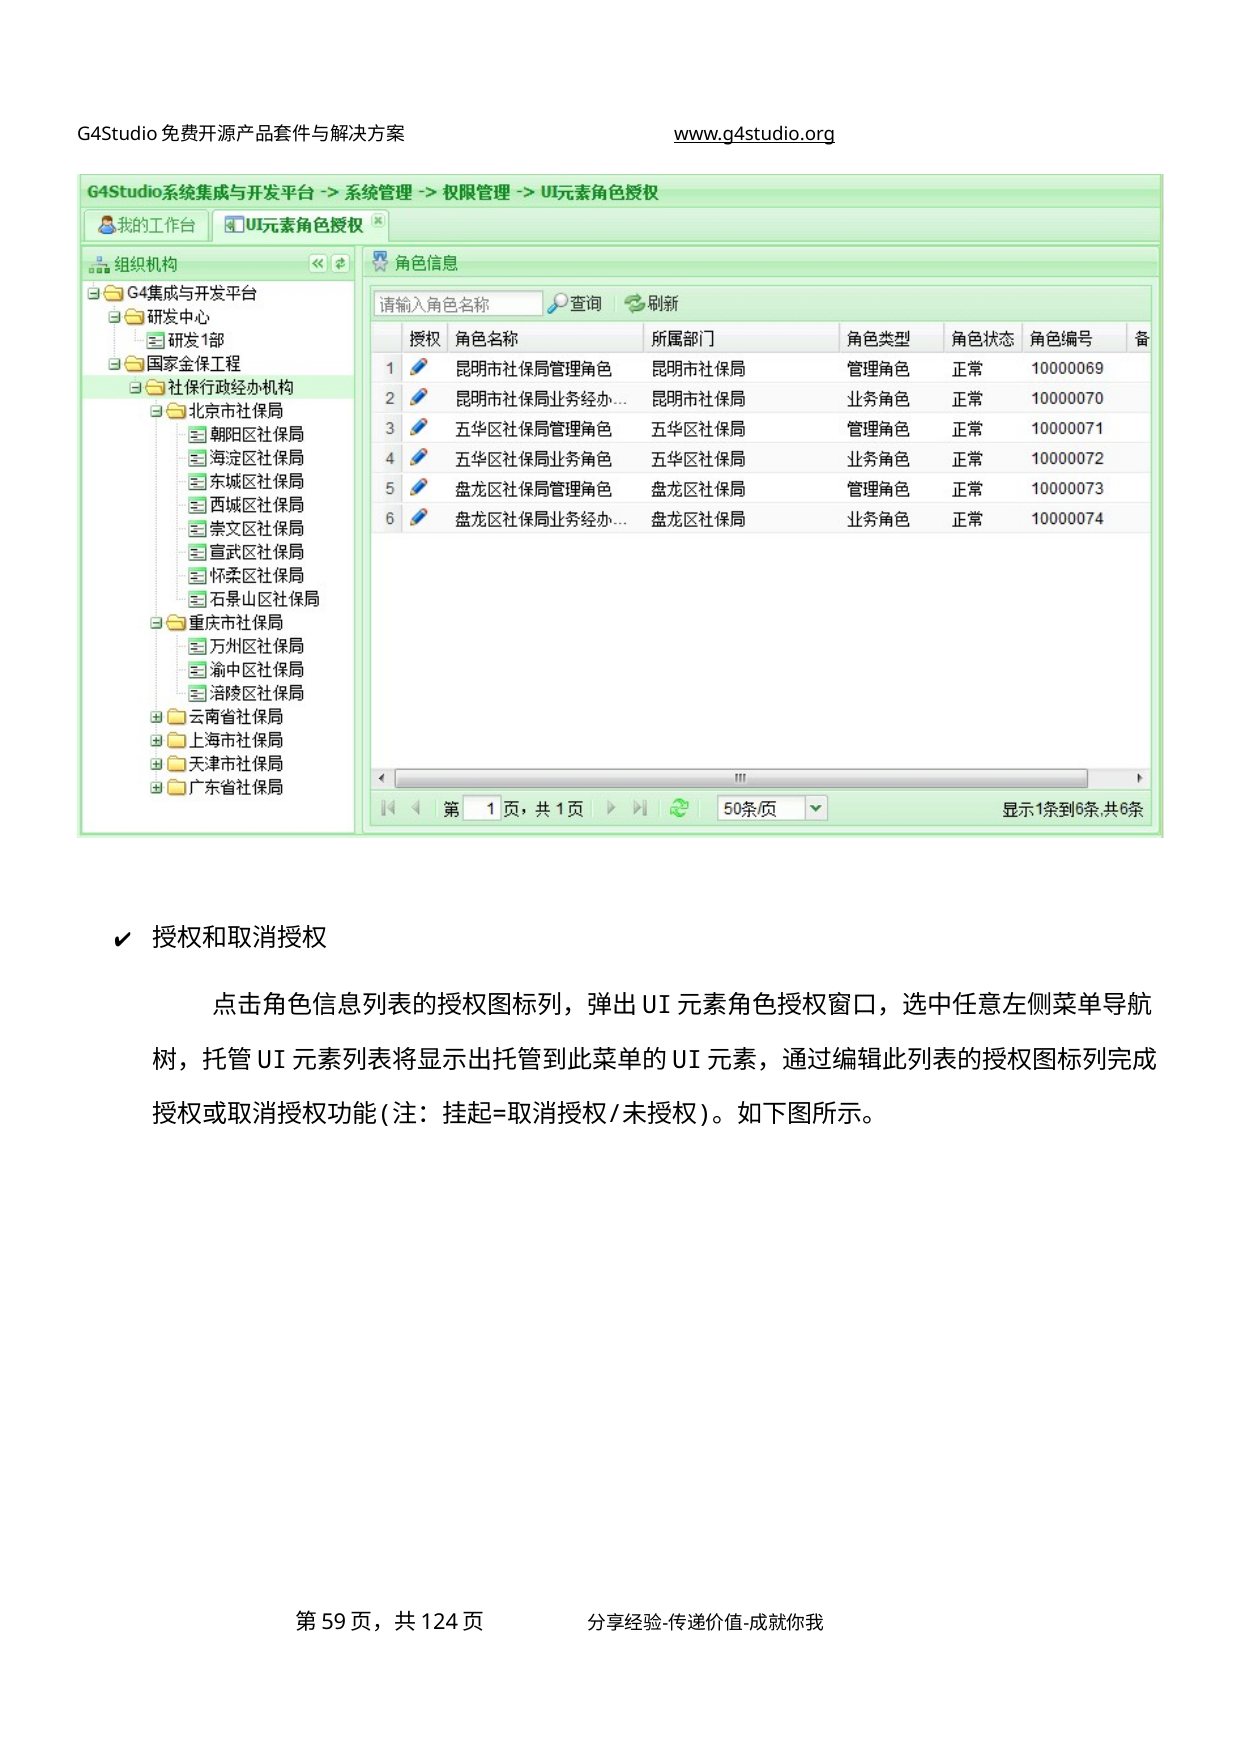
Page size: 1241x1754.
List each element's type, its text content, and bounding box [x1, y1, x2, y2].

picture [76, 174, 1164, 838]
list 点击角色信息列表的授权图标列，弹出UI元素角色授权窗口，选中任意左侧菜单导航树，托管UI元素列表将显示出托管到此菜单的UI元素，通过编辑此列表的授权图标列完成授权或取消授权功能(注：挂起=取消授权/未授权)。如下图所示。 [114, 985, 1163, 1130]
list 授权和取消授权 [114, 918, 1163, 954]
